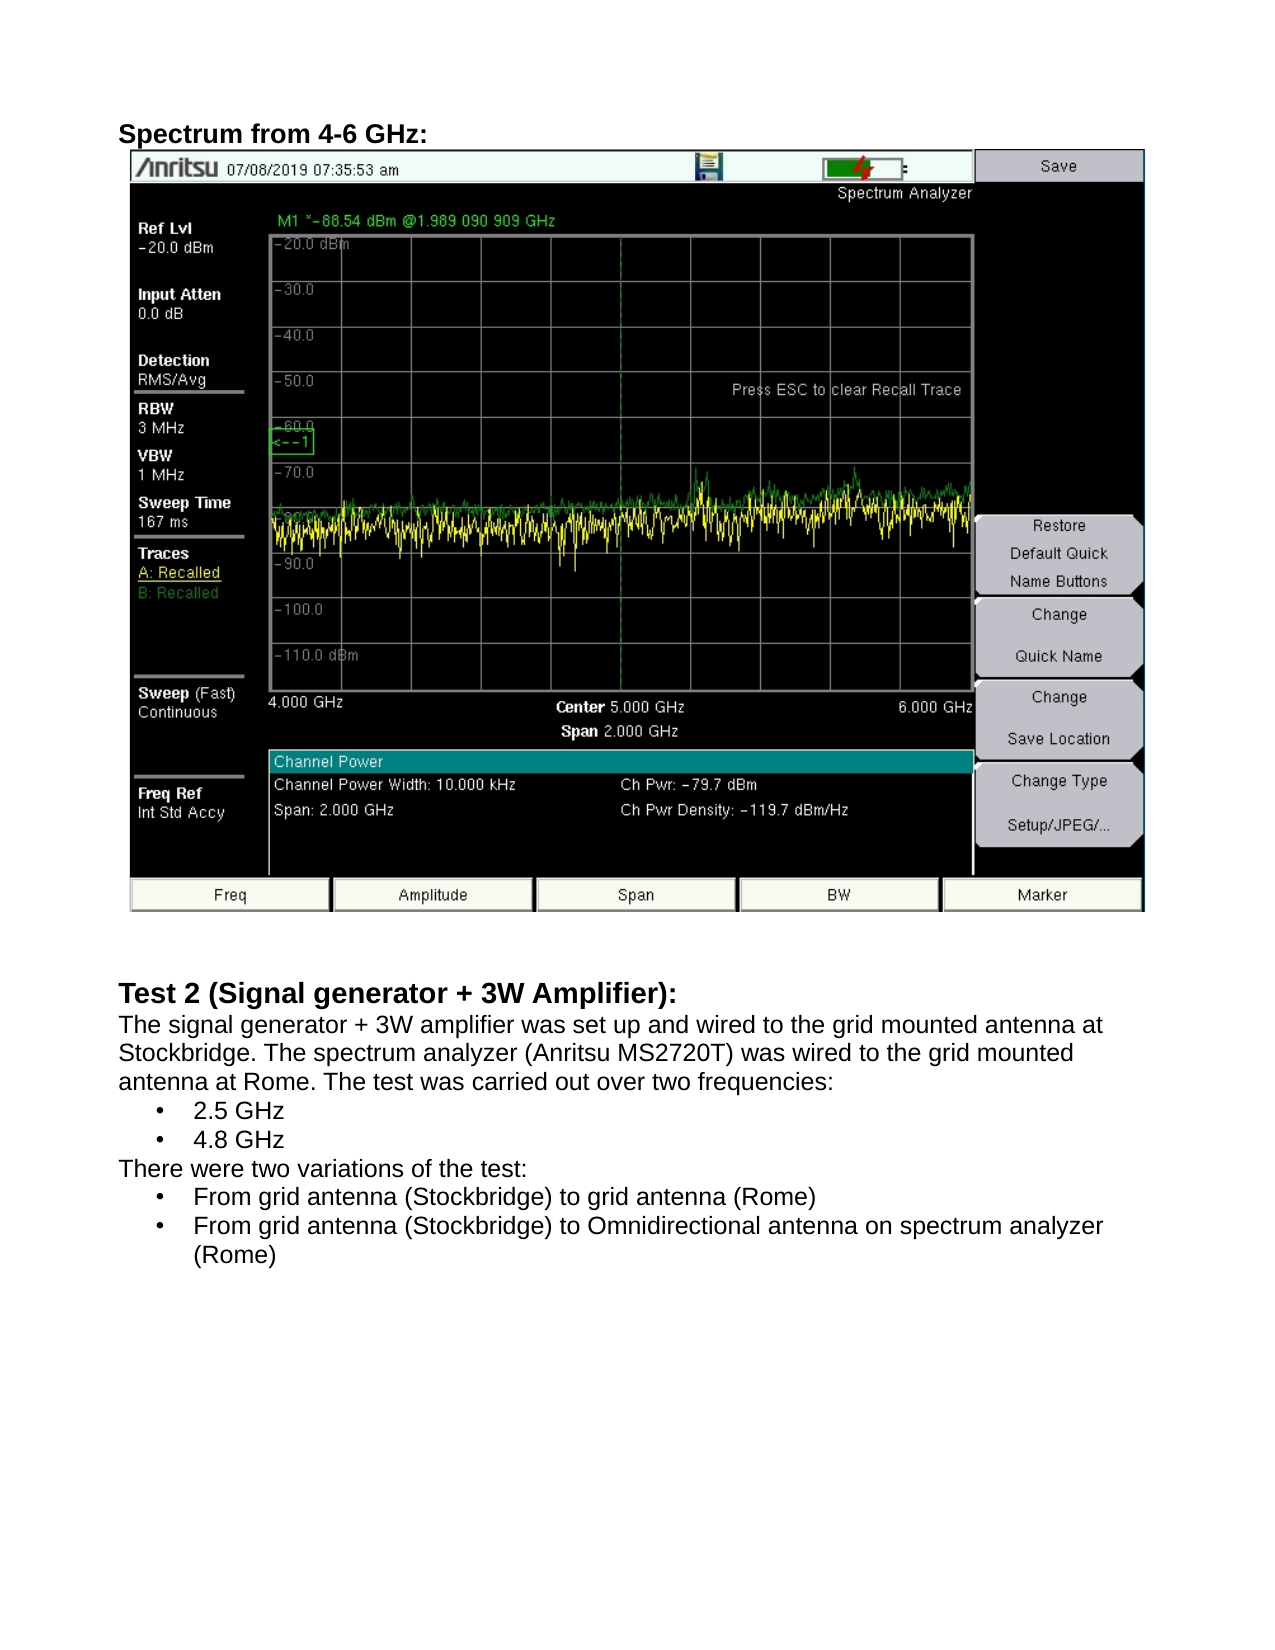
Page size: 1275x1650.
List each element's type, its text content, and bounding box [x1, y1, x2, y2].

text There were two variations of the test: [118, 1153, 1157, 1182]
list 4.8 GHz [156, 1125, 1157, 1153]
text Spectrum from 4-6 GHz: [118, 118, 1157, 149]
list From grid antenna (Stockbridge) to Omnidirectional antenna on spectrum analyzer (Rome) [156, 1211, 1157, 1269]
list 2.5 GHz [156, 1096, 1157, 1125]
picture [129, 149, 1146, 912]
text Test 2 (Signal generator + 3W Amplifier): [118, 976, 1157, 1009]
list From grid antenna (Stockbridge) to grid antenna (Rome) [156, 1182, 1157, 1211]
text The signal generator + 3W amplifier was set up and wired to the grid mounted antenna at Stockbridge. The spectrum analyzer (Anritsu MS2720T) was wired to the grid mounted antenna at Rome. The test was carried out over two frequencies: [118, 1009, 1157, 1096]
